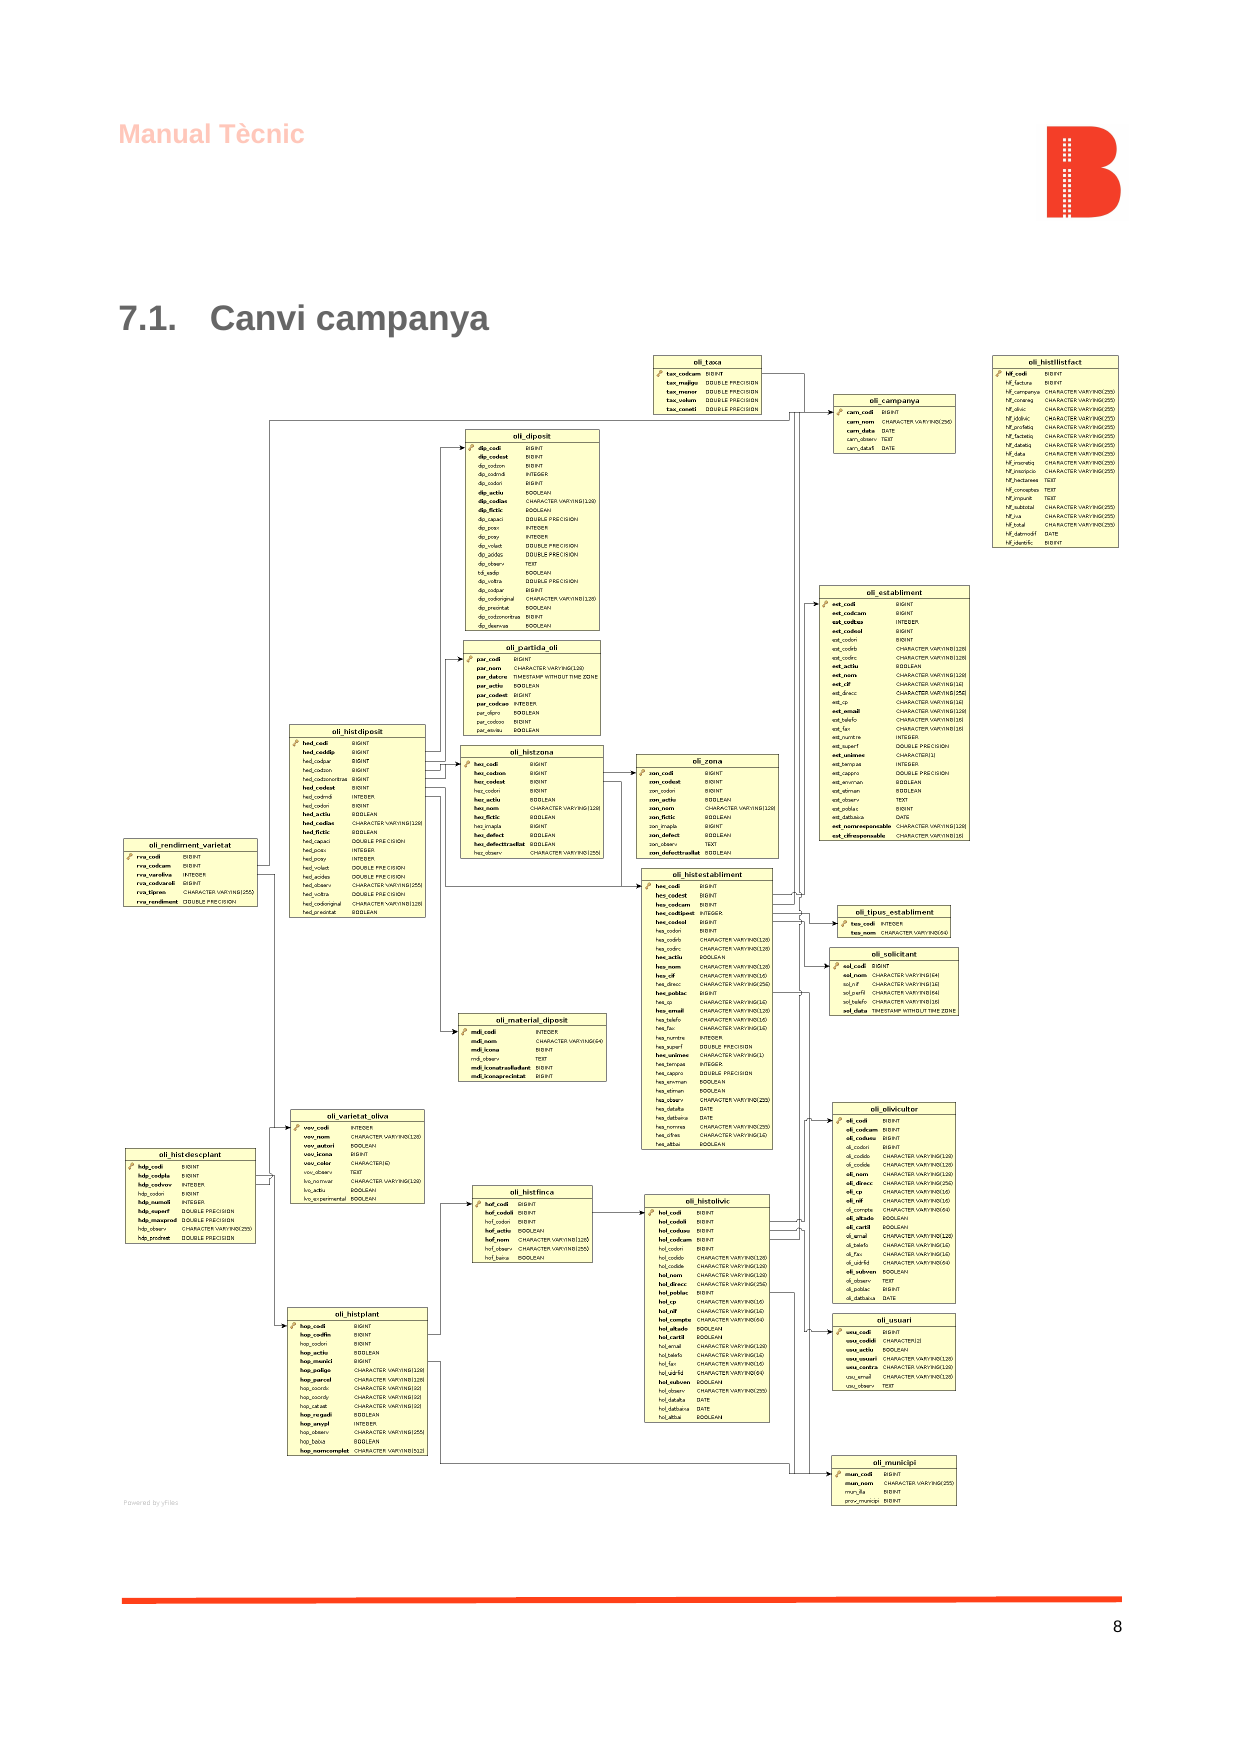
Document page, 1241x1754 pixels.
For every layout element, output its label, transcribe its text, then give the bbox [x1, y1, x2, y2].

picture [118, 350, 1123, 1511]
picture [1036, 124, 1130, 221]
subtitle Canvi campanya [118, 298, 1122, 338]
